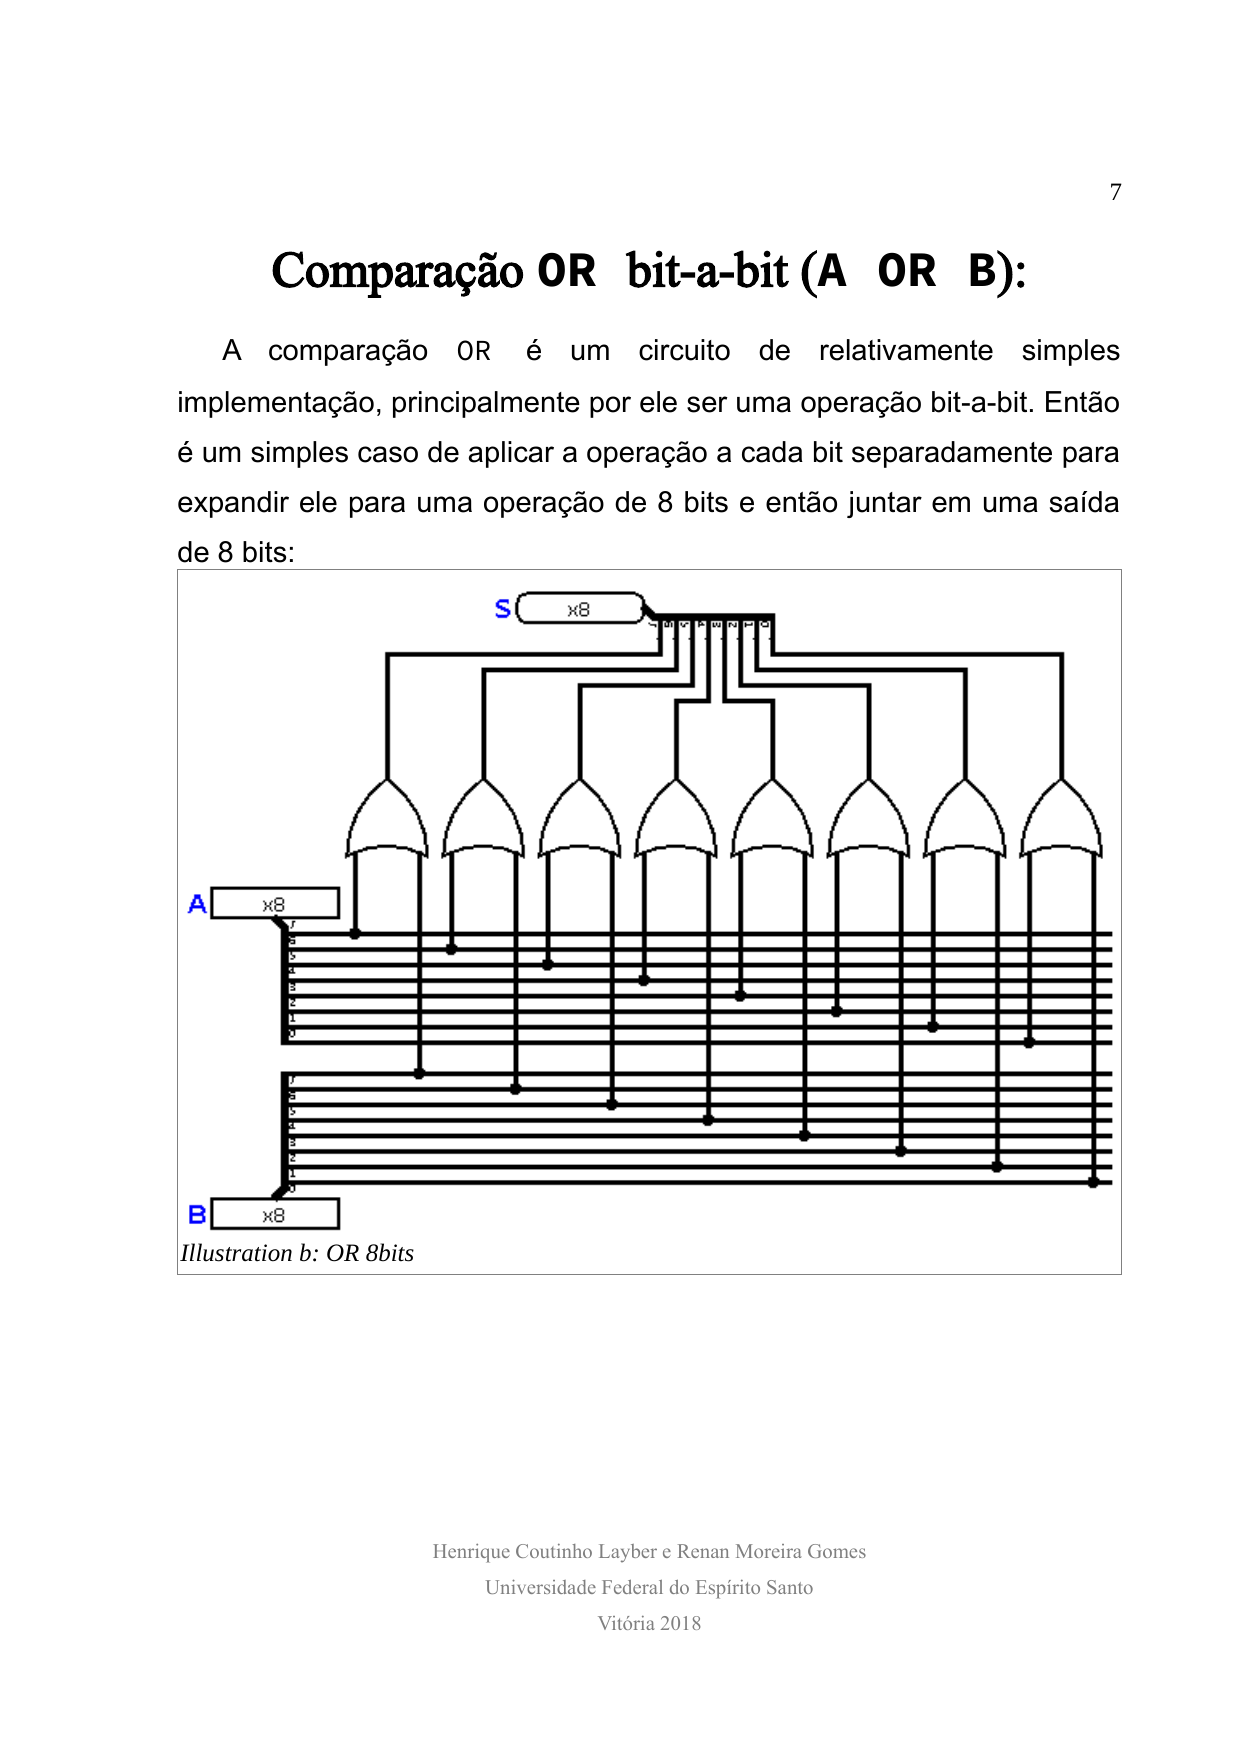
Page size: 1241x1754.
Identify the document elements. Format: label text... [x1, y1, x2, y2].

text Comparação OR bit-a-bit (A OR B): [177, 237, 1122, 300]
text [178, 570, 1121, 1274]
text A comparação OR é um circuito de relativamente simples implementação, principalmente por ele ser uma operação bit-a-bit. Então é um simples caso de aplicar a operação a cada bit separadamente para expandir ele para uma operação de 8 bits e então juntar em uma saída de 8 bits: [177, 331, 1122, 569]
picture [180, 584, 1119, 1238]
text Illustration b: OR 8bits [180, 1238, 1118, 1267]
